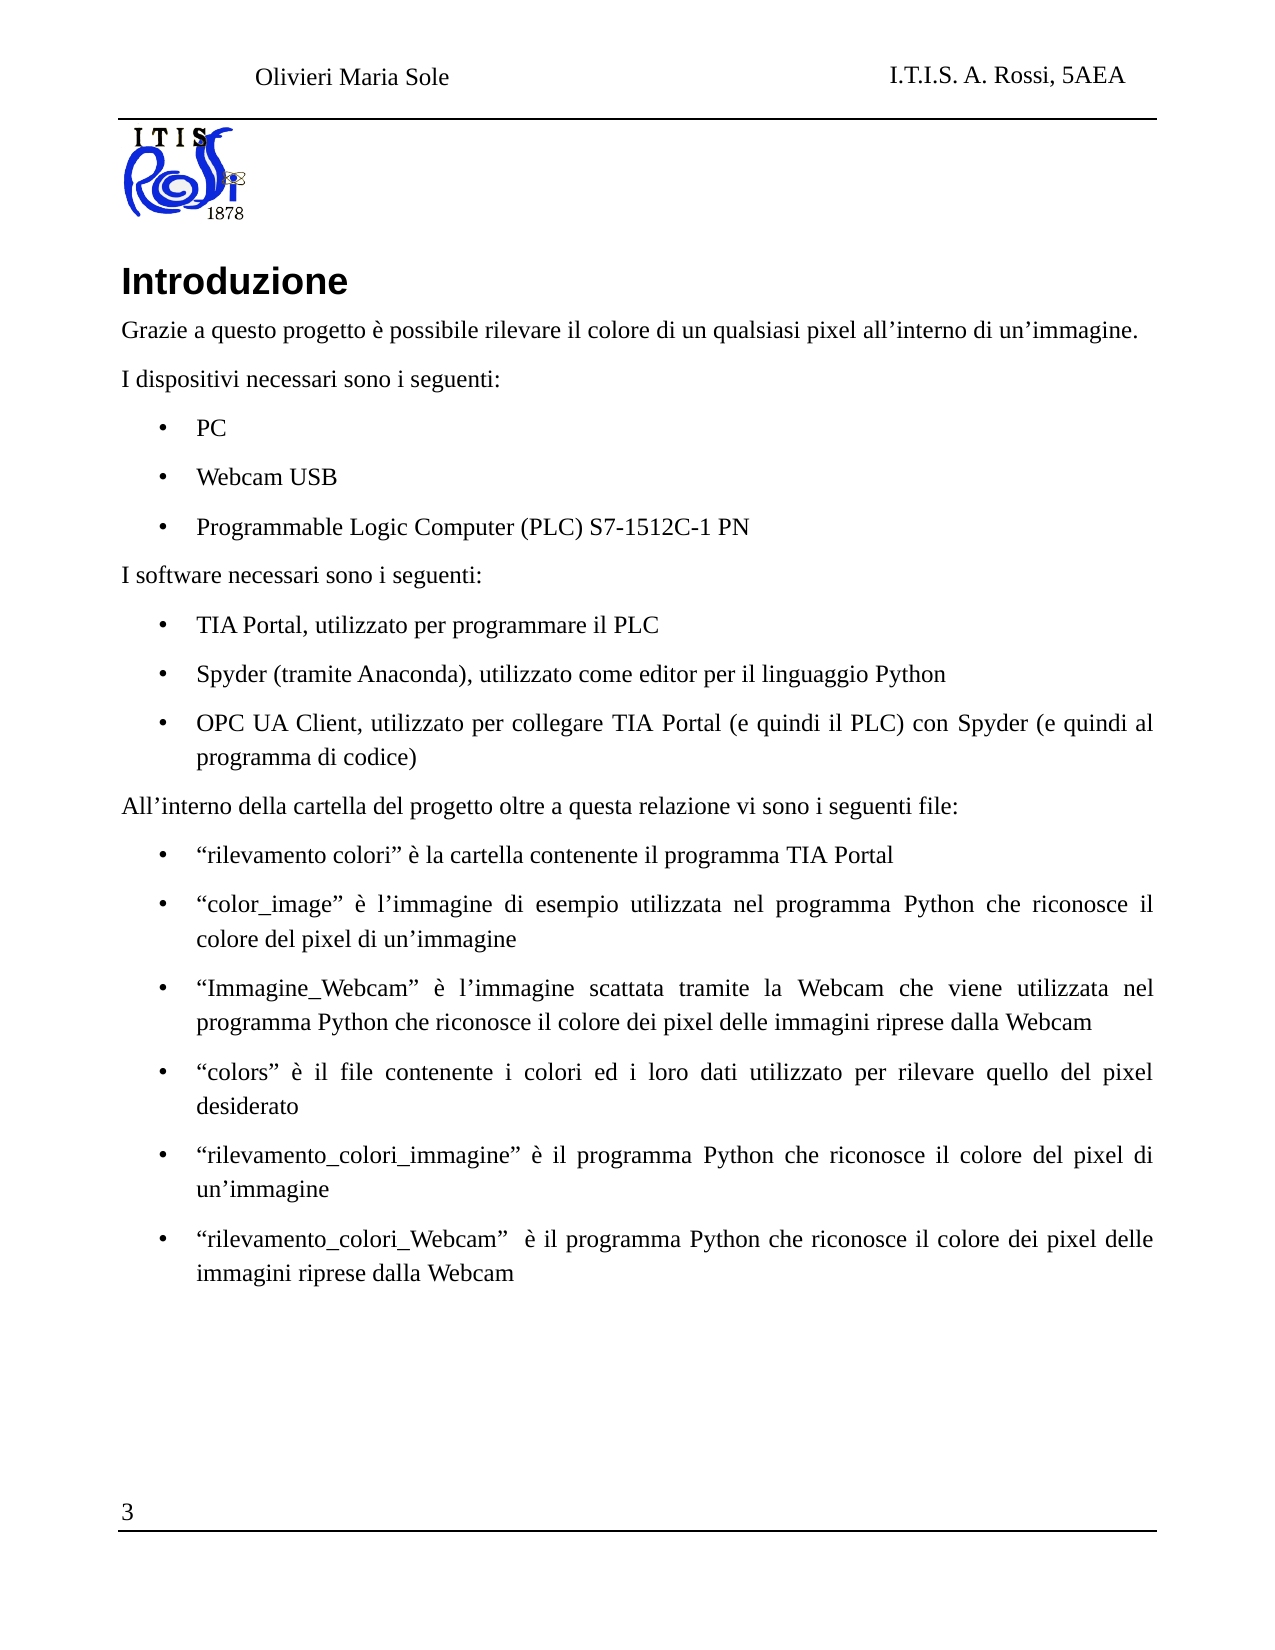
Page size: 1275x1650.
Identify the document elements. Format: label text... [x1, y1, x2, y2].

subtitle Introduzione [121, 259, 1154, 303]
list OPC UA Client, utilizzato per collegare TIA Portal (e quindi il PLC) con Spyder (e quindi al programma di codice) [158, 708, 1154, 771]
list TIA Portal, utilizzato per programmare il PLC [158, 610, 1154, 638]
list Spyder (tramite Anaconda), utilizzato come editor per il linguaggio Python [158, 659, 1154, 687]
text I dispositivi necessari sono i seguenti: [121, 364, 1154, 393]
list “color_image” è l’immagine di esempio utilizzata nel programma Python che riconosce il colore del pixel di un’immagine [158, 889, 1154, 953]
picture [121, 123, 249, 225]
text All’interno della cartella del progetto oltre a questa relazione vi sono i seguenti file: [121, 791, 1154, 820]
list “colors” è il file contenente i colori ed i loro dati utilizzato per rilevare quello del pixel desiderato [158, 1057, 1154, 1120]
list Webcam USB [158, 462, 1154, 491]
list “rilevamento_colori_immagine” è il programma Python che riconosce il colore del pixel di un’immagine [158, 1140, 1154, 1203]
text Grazie a questo progetto è possibile rilevare il colore di un qualsiasi pixel all’interno di un’immagine. [121, 315, 1154, 344]
list Programmable Logic Computer (PLC) S7-1512C-1 PN [158, 512, 1154, 540]
list “rilevamento colori” è la cartella contenente il programma TIA Portal [158, 840, 1154, 869]
text I software necessari sono i seguenti: [121, 561, 1154, 589]
list “rilevamento_colori_Webcam” è il programma Python che riconosce il colore dei pixel delle immagini riprese dalla Webcam [158, 1224, 1154, 1287]
list PC [158, 413, 1154, 442]
list “Immagine_Webcam” è l’immagine scattata tramite la Webcam che viene utilizzata nel programma Python che riconosce il colore dei pixel delle immagini riprese dalla Webcam [158, 973, 1154, 1036]
